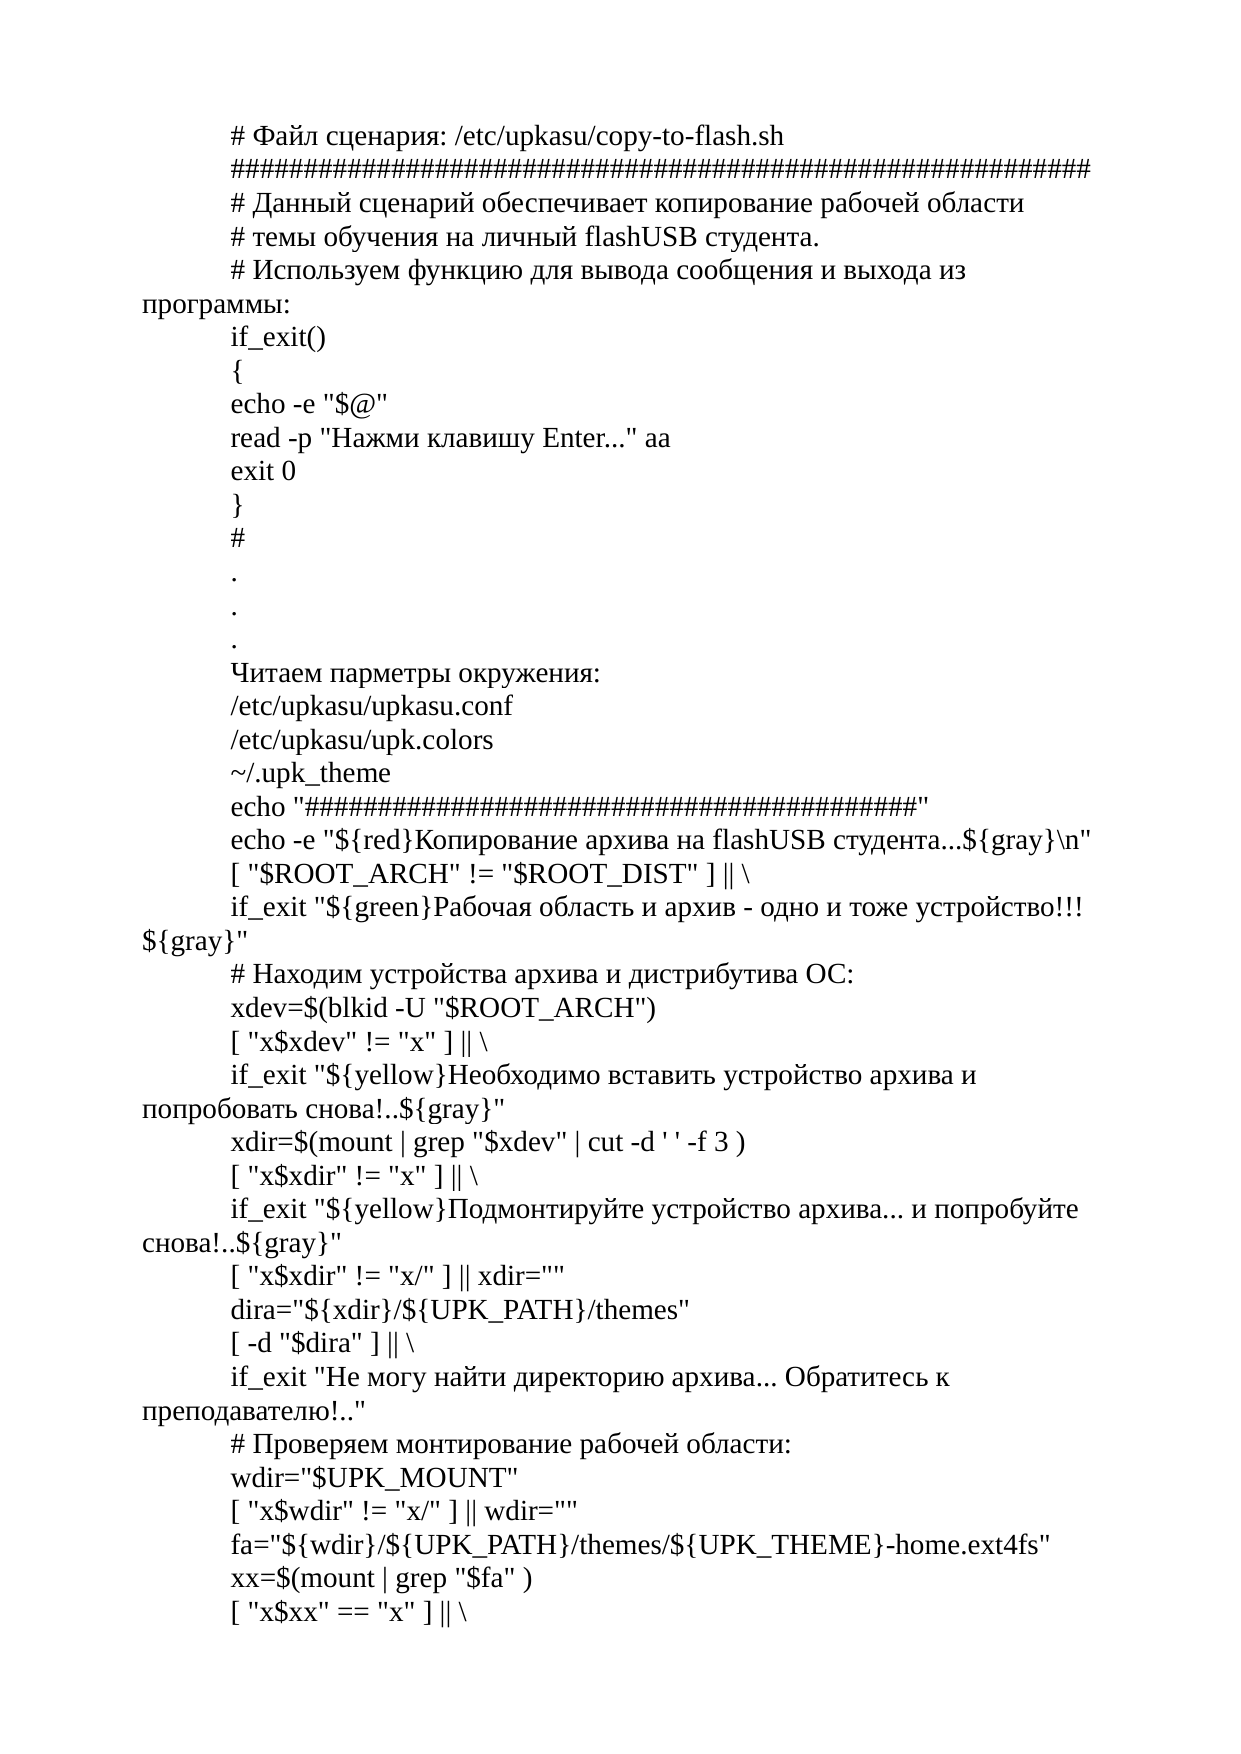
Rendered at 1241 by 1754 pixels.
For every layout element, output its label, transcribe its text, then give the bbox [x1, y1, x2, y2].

text . [142, 554, 1098, 588]
text xdir=$(mount | grep "$xdev" | cut -d ' ' -f 3 ) [142, 1124, 1098, 1158]
text # Проверяем монтирование рабочей области: [142, 1426, 1098, 1460]
text [ "x$xdir" != "x/" ] || xdir="" [142, 1258, 1098, 1292]
text # Находим устройства архива и дистрибутива ОС: [142, 957, 1098, 990]
text if_exit "${yellow}Подмонтируйте устройство архива... и попробуйте снова!..${gray}" [142, 1191, 1098, 1258]
text # Файл сценария: /etc/upkasu/copy-to-flash.sh [142, 118, 1098, 152]
text # [142, 521, 1098, 554]
text xx=$(mount | grep "$fa" ) [142, 1560, 1098, 1594]
text /etc/upkasu/upk.colors [142, 722, 1098, 755]
text [ "x$wdir" != "x/" ] || wdir="" [142, 1493, 1098, 1527]
text [ "x$xx" == "x" ] || \ [142, 1594, 1098, 1627]
text # темы обучения на личный flashUSB студента. [142, 219, 1098, 252]
text # Данный сценарий обеспечивает копирование рабочей области [142, 185, 1098, 219]
text fa="${wdir}/${UPK_PATH}/themes/${UPK_THEME}-home.ext4fs" [142, 1527, 1098, 1560]
text dira="${xdir}/${UPK_PATH}/themes" [142, 1292, 1098, 1326]
text . [142, 588, 1098, 621]
text /etc/upkasu/upkasu.conf [142, 688, 1098, 722]
text if_exit() [142, 319, 1098, 353]
text echo -e "${red}Копирование архива на flashUSB студента...${gray}\n" [142, 822, 1098, 856]
text exit 0 [142, 453, 1098, 487]
text ########################################################### [142, 152, 1098, 185]
text } [142, 487, 1098, 521]
text ~/.upk_theme [142, 755, 1098, 789]
text read -p "Нажми клавишу Enter..." aa [142, 420, 1098, 453]
text wdir="$UPK_MOUNT" [142, 1460, 1098, 1493]
text [ "x$xdev" != "x" ] || \ [142, 1024, 1098, 1057]
text # Используем функцию для вывода сообщения и выхода из программы: [142, 252, 1098, 319]
text if_exit "${yellow}Необходимо вставить устройство архива и попробовать снова!..${gray}" [142, 1057, 1098, 1124]
text echo "##########################################" [142, 789, 1098, 822]
text [ "$ROOT_ARCH" != "$ROOT_DIST" ] || \ [142, 856, 1098, 889]
text [ "x$xdir" != "x" ] || \ [142, 1158, 1098, 1191]
text if_exit "${green}Рабочая область и архив - одно и тоже устройство!!!${gray}" [142, 889, 1098, 957]
text echo -e "$@" [142, 386, 1098, 420]
text xdev=$(blkid -U "$ROOT_ARCH") [142, 990, 1098, 1024]
text if_exit "Не могу найти директорию архива... Обратитесь к преподавателю!.." [142, 1359, 1098, 1426]
text Читаем парметры окружения: [142, 655, 1098, 688]
text . [142, 621, 1098, 655]
text { [142, 353, 1098, 386]
text [ -d "$dira" ] || \ [142, 1326, 1098, 1359]
